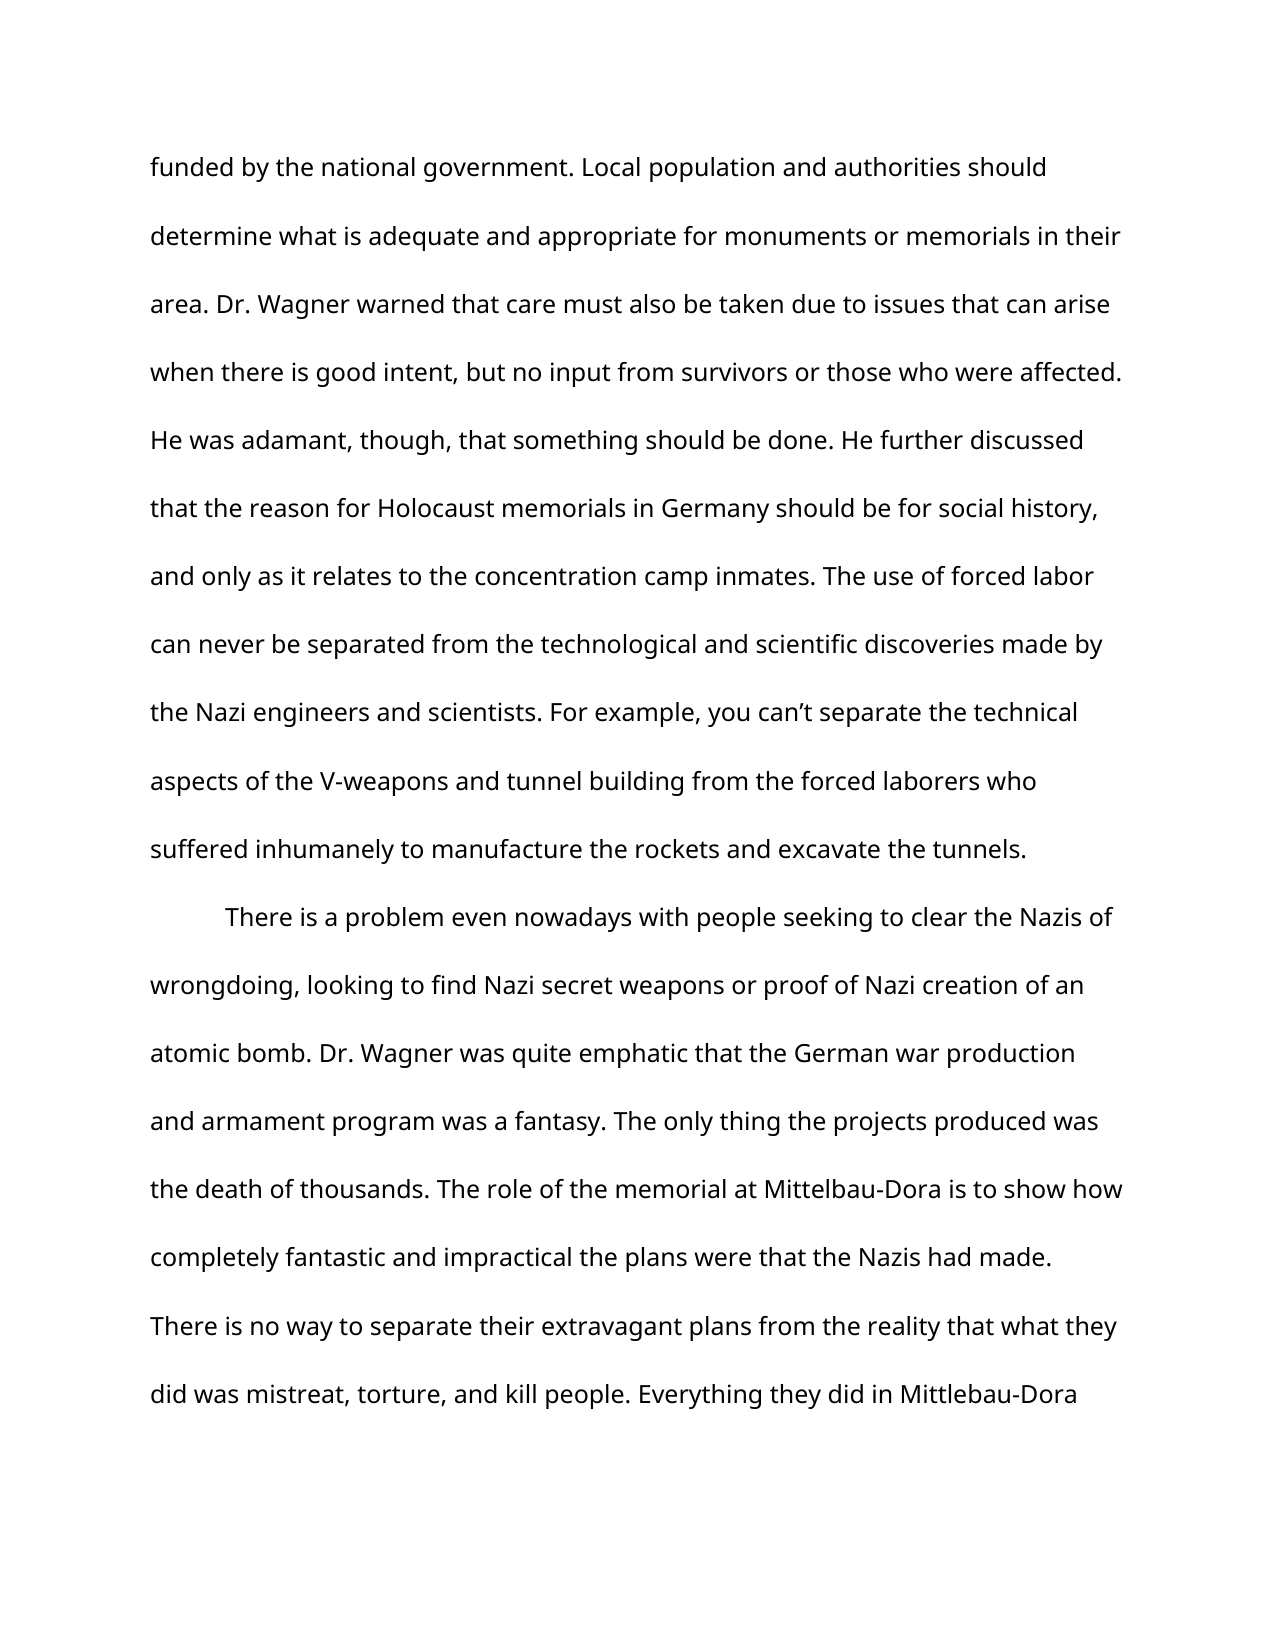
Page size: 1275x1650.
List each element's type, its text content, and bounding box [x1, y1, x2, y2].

text There is a problem even nowadays with people seeking to clear the Nazis of wrongdoing, looking to find Nazi secret weapons or proof of Nazi creation of an atomic bomb. Dr. Wagner was quite emphatic that the German war production and armament program was a fantasy. The only thing the projects produced was the death of thousands. The role of the memorial at Mittelbau-Dora is to show how completely fantastic and impractical the plans were that the Nazis had made. There is no way to separate their extravagant plans from the reality that what they did was mistreat, torture, and kill people. Everything they did in Mittlebau-Dora [150, 899, 1125, 1410]
text funded by the national government. Local population and authorities should determine what is adequate and appropriate for monuments or memorials in their area. Dr. Wagner warned that care must also be taken due to issues that can arise when there is good intent, but no input from survivors or those who were affected. He was adamant, though, that something should be done. He further discussed that the reason for Holocaust memorials in Germany should be for social history, and only as it relates to the concentration camp inmates. The use of forced labor can never be separated from the technological and scientific discoveries made by the Nazi engineers and scientists. For example, you can’t separate the technical aspects of the V-weapons and tunnel building from the forced laborers who suffered inhumanely to manufacture the rockets and excavate the tunnels. [150, 150, 1125, 865]
